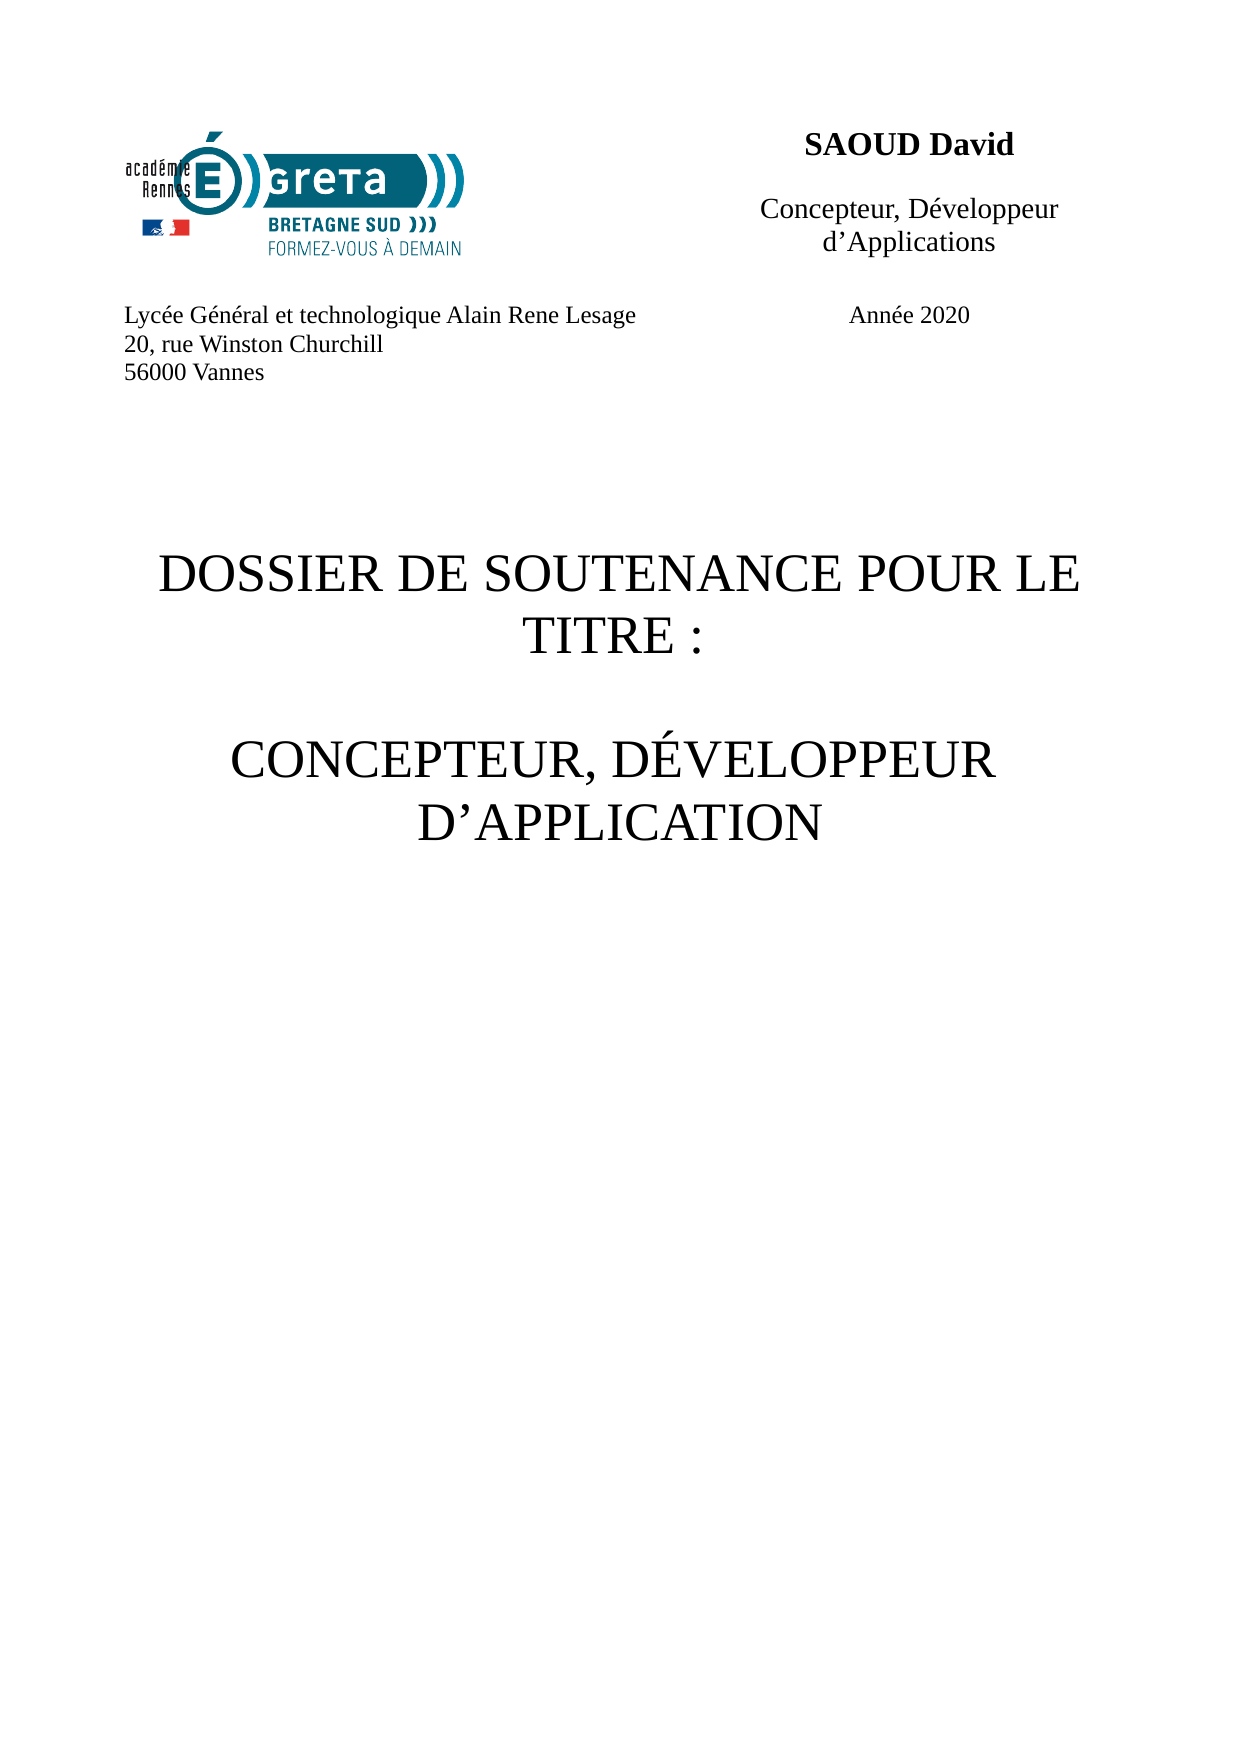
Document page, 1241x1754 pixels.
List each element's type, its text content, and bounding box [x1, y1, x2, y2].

table_header SAOUD David Concepteur, Développeur d’Applications [696, 118, 1122, 294]
text DOSSIER DE SOUTENANCE POUR LE TITRE : [118, 541, 1122, 665]
table_cell [649, 294, 696, 392]
table_header [118, 118, 649, 294]
picture [120, 126, 469, 260]
table_cell Année 2020 [696, 294, 1122, 392]
text CONCEPTEUR, DÉVELOPPEUR [118, 727, 1122, 790]
text D’APPLICATION [118, 790, 1122, 852]
table_cell Lycée Général et technologique Alain Rene Lesage 20, rue Winston Churchill 56000 Vannes [118, 294, 649, 392]
table_header [649, 118, 696, 294]
